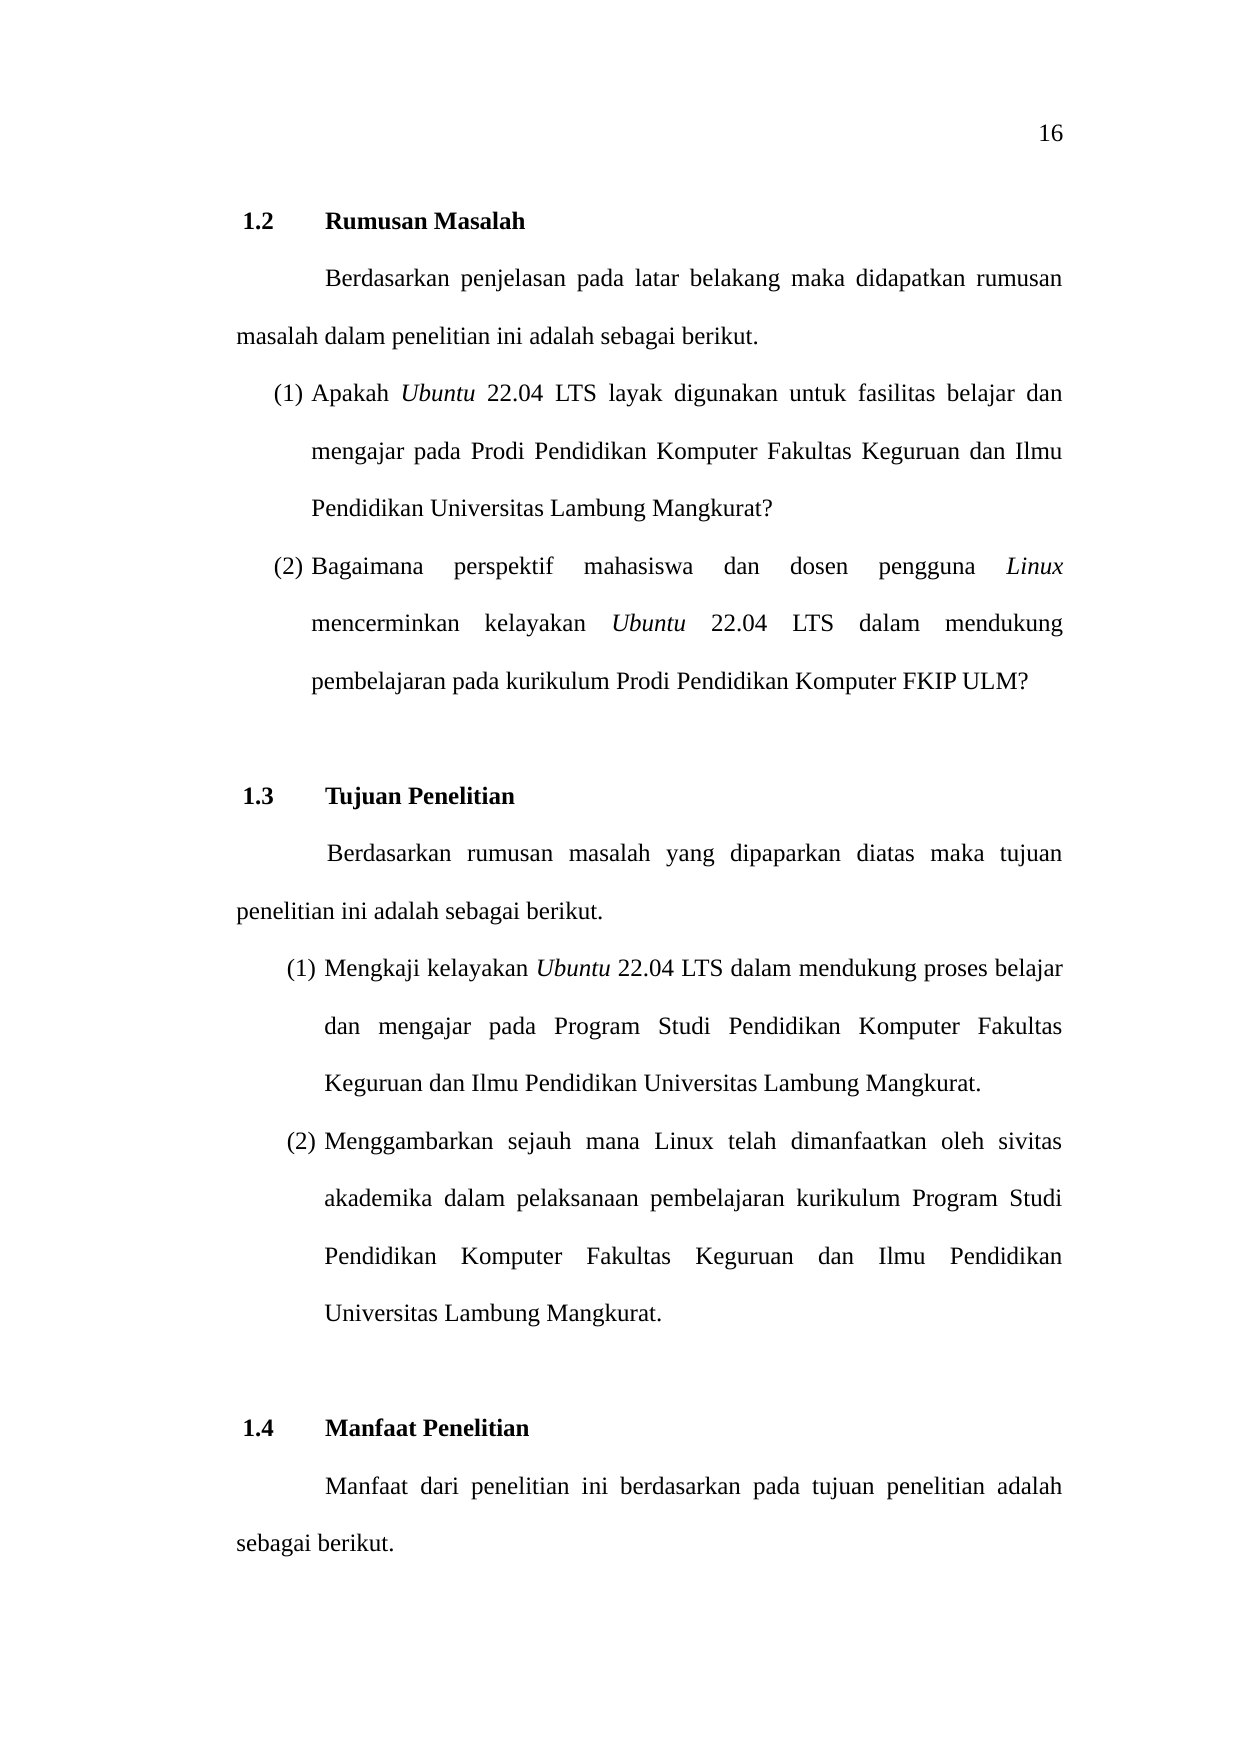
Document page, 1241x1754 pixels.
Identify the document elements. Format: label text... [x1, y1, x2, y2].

subtitle Rumusan masalah [236, 206, 1063, 235]
text Berdasarkan penjelasan pada latar belakang maka didapatkan rumusan masalah dalam penelitian ini adalah sebagai berikut. [236, 263, 1063, 350]
text Berdasarkan rumusan masalah yang dipaparkan diatas maka tujuan penelitian ini adalah sebagai berikut. [236, 838, 1063, 925]
subtitle Manfaat Penelitian [236, 1413, 1063, 1442]
list Menggambarkan sejauh mana Linux telah dimanfaatkan oleh sivitas akademika dalam pelaksanaan pembelajaran kurikulum Program Studi Pendidikan Komputer Fakultas Keguruan dan Ilmu Pendidikan Universitas Lambung Mangkurat. [287, 1126, 1063, 1327]
list Mengkaji kelayakan Ubuntu 22.04 LTS dalam mendukung proses belajar dan mengajar pada Program Studi Pendidikan Komputer Fakultas Keguruan dan Ilmu Pendidikan Universitas Lambung Mangkurat. [287, 953, 1063, 1097]
subtitle Tujuan penelitian [236, 781, 1063, 810]
list Apakah Ubuntu 22.04 LTS layak digunakan untuk fasilitas belajar dan mengajar pada Prodi Pendidikan Komputer Fakultas Keguruan dan Ilmu Pendidikan Universitas Lambung Mangkurat? [274, 378, 1063, 522]
list Bagaimana perspektif mahasiswa dan dosen pengguna Linux mencerminkan kelayakan Ubuntu 22.04 LTS dalam mendukung pembelajaran pada kurikulum Prodi Pendidikan Komputer FKIP ULM? [274, 551, 1063, 695]
text Manfaat dari penelitian ini berdasarkan pada tujuan penelitian adalah sebagai berikut. [236, 1471, 1063, 1557]
